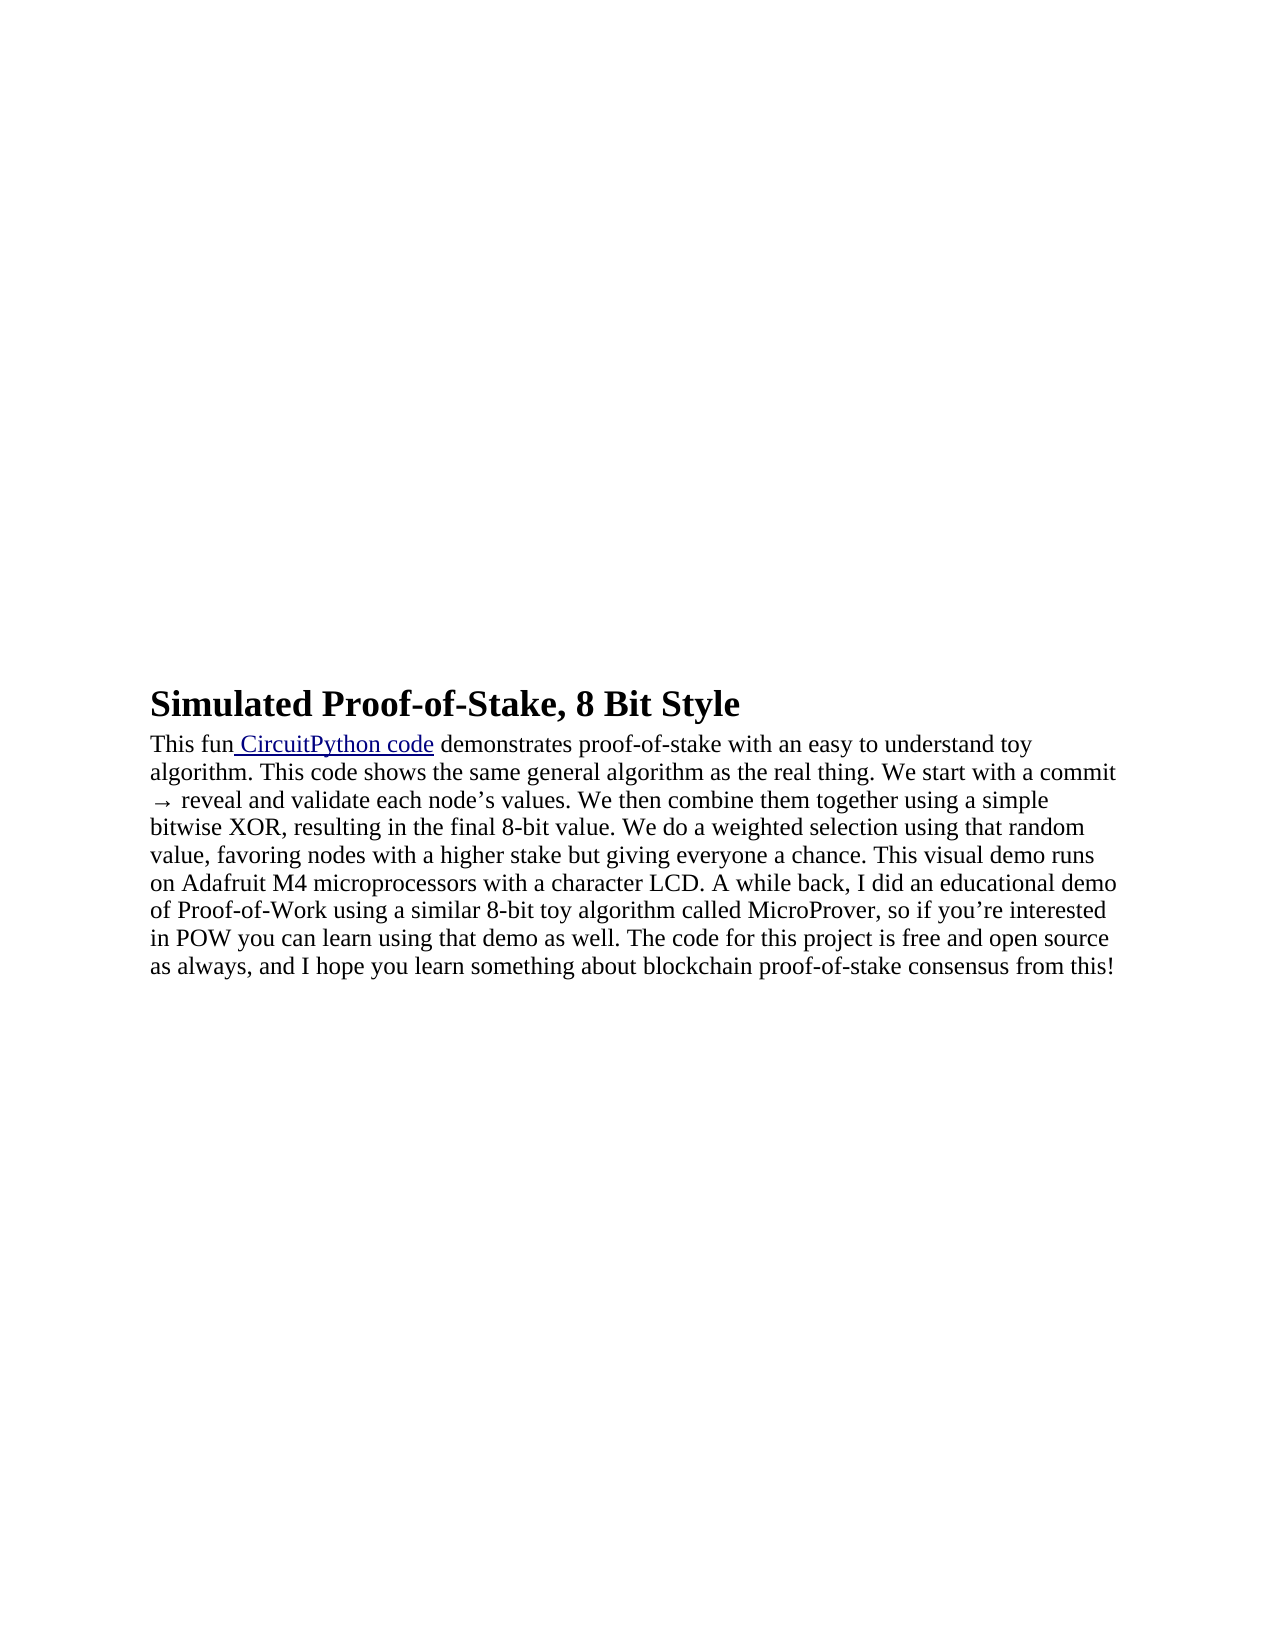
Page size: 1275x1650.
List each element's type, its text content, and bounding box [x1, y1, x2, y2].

subtitle Simulated Proof-of-Stake, 8 Bit Style [150, 682, 1125, 724]
text This fun CircuitPython code demonstrates proof-of-stake with an easy to understand toy algorithm. This code shows the same general algorithm as the real thing. We start with a commit → reveal and validate each node’s values. We then combine them together using a simple bitwise XOR, resulting in the final 8-bit value. We do a weighted selection using that random value, favoring nodes with a higher stake but giving everyone a chance. This visual demo runs on Adafruit M4 microprocessors with a character LCD. A while back, I did an educational demo of Proof-of-Work using a similar 8-bit toy algorithm called MicroProver, so if you’re interested in POW you can learn using that demo as well. The code for this project is free and open source as always, and I hope you learn something about blockchain proof-of-stake consensus from this! [150, 730, 1125, 980]
